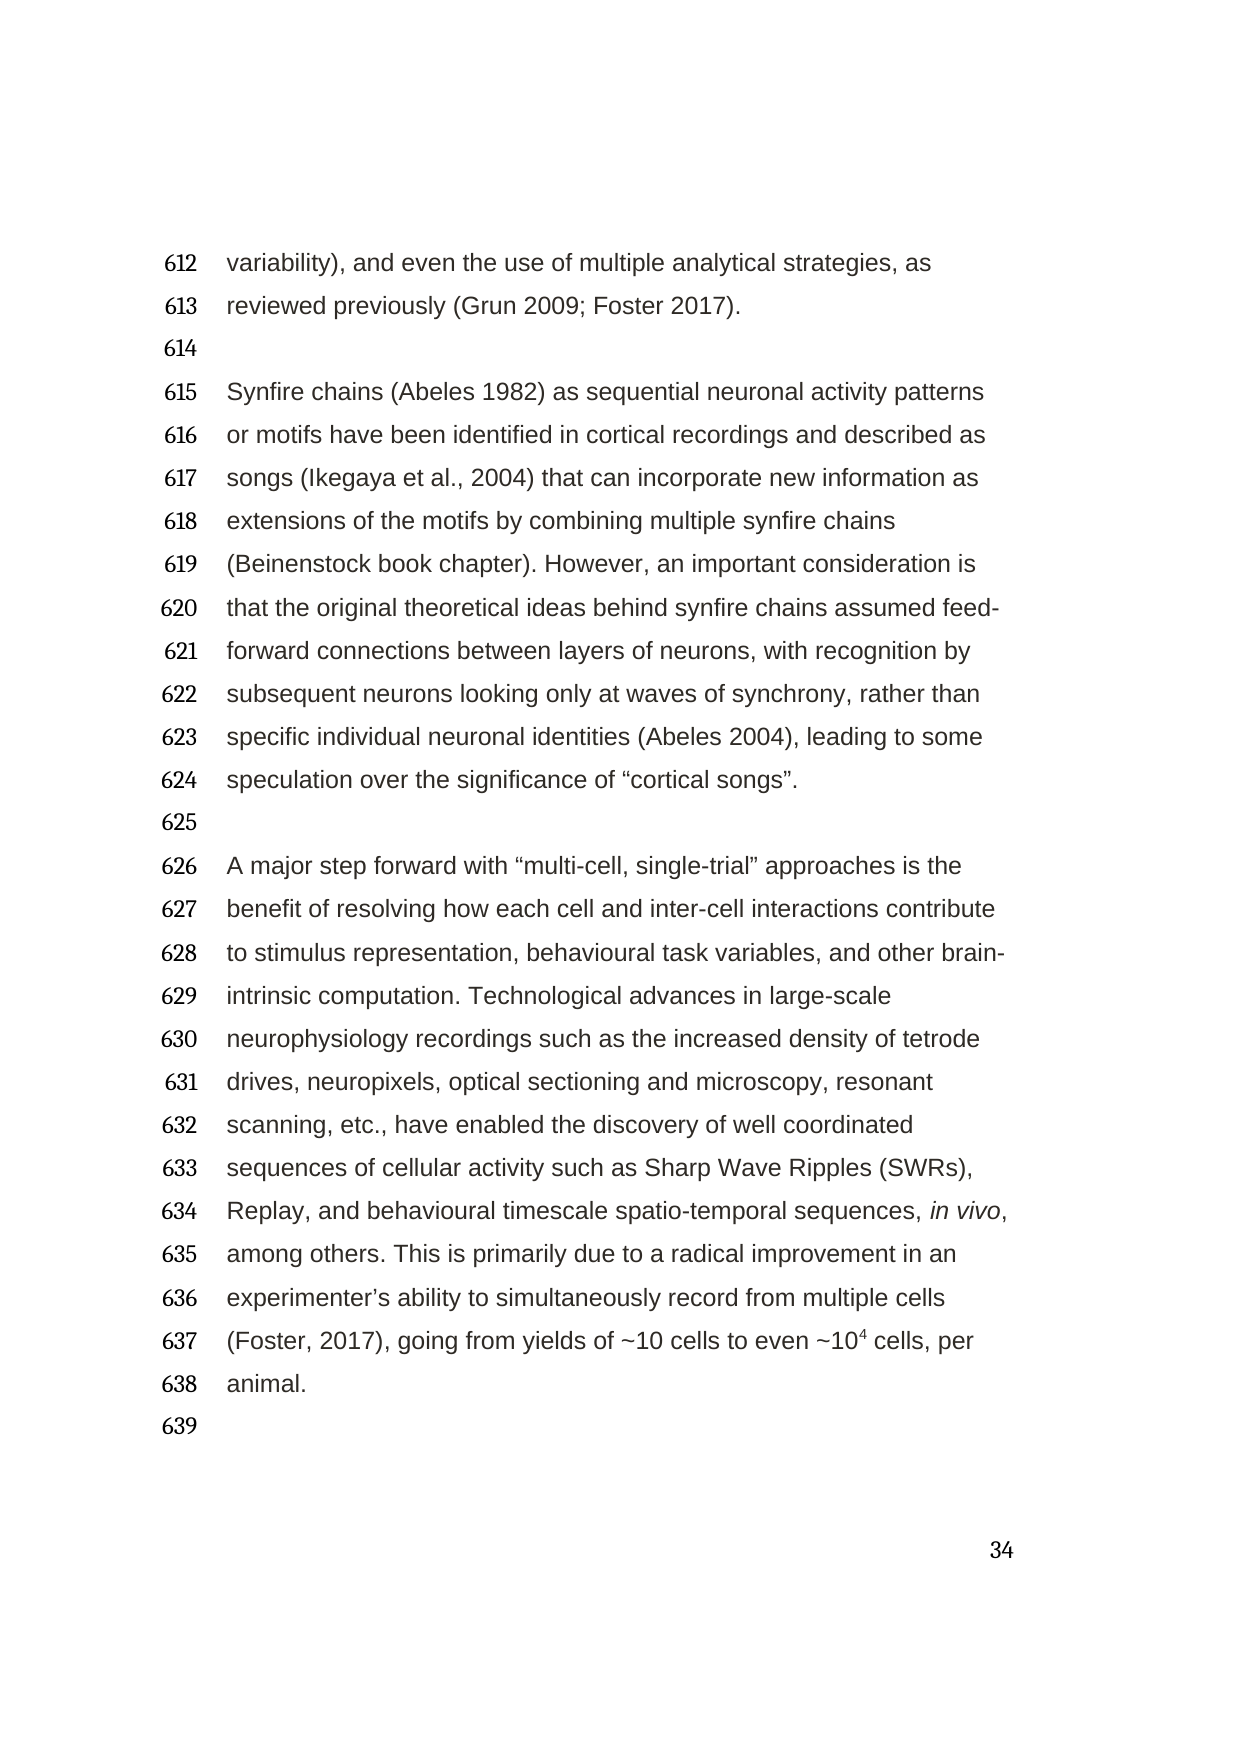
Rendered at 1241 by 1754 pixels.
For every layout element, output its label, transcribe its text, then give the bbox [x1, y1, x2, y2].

text A major step forward with “multi-cell, single-trial” approaches is the benefit of resolving how each cell and inter-cell interactions contribute to stimulus representation, behavioural task variables, and other brain-intrinsic computation. Technological advances in large-scale neurophysiology recordings such as the increased density of tetrode drives, neuropixels, optical sectioning and microscopy, resonant scanning, etc., have enabled the discovery of well coordinated sequences of cellular activity such as Sharp Wave Ripples (SWRs), Replay, and behavioural timescale spatio-temporal sequences, in vivo, among others. This is primarily due to a radical improvement in an experimenter’s ability to simultaneously record from multiple cells (Foster, 2017)⁠, going from yields of ~10 cells to even ~104 cells, per animal. [226, 851, 1014, 1398]
text variability), and even the use of multiple analytical strategies, as reviewed previously (Grun 2009; Foster 2017). [226, 248, 1014, 319]
text Synfire chains (Abeles 1982) as sequential neuronal activity patterns or motifs have been identified in cortical recordings and described as songs (Ikegaya et al., 2004) that can incorporate new information as extensions of the motifs by combining multiple synfire chains (Beinenstock book chapter). However, an important consideration is that the original theoretical ideas behind synfire chains assumed feed-forward connections between layers of neurons, with recognition by subsequent neurons looking only at waves of synchrony, rather than specific individual neuronal identities (Abeles 2004), leading to some speculation over the significance of “cortical songs”. [226, 377, 1014, 794]
